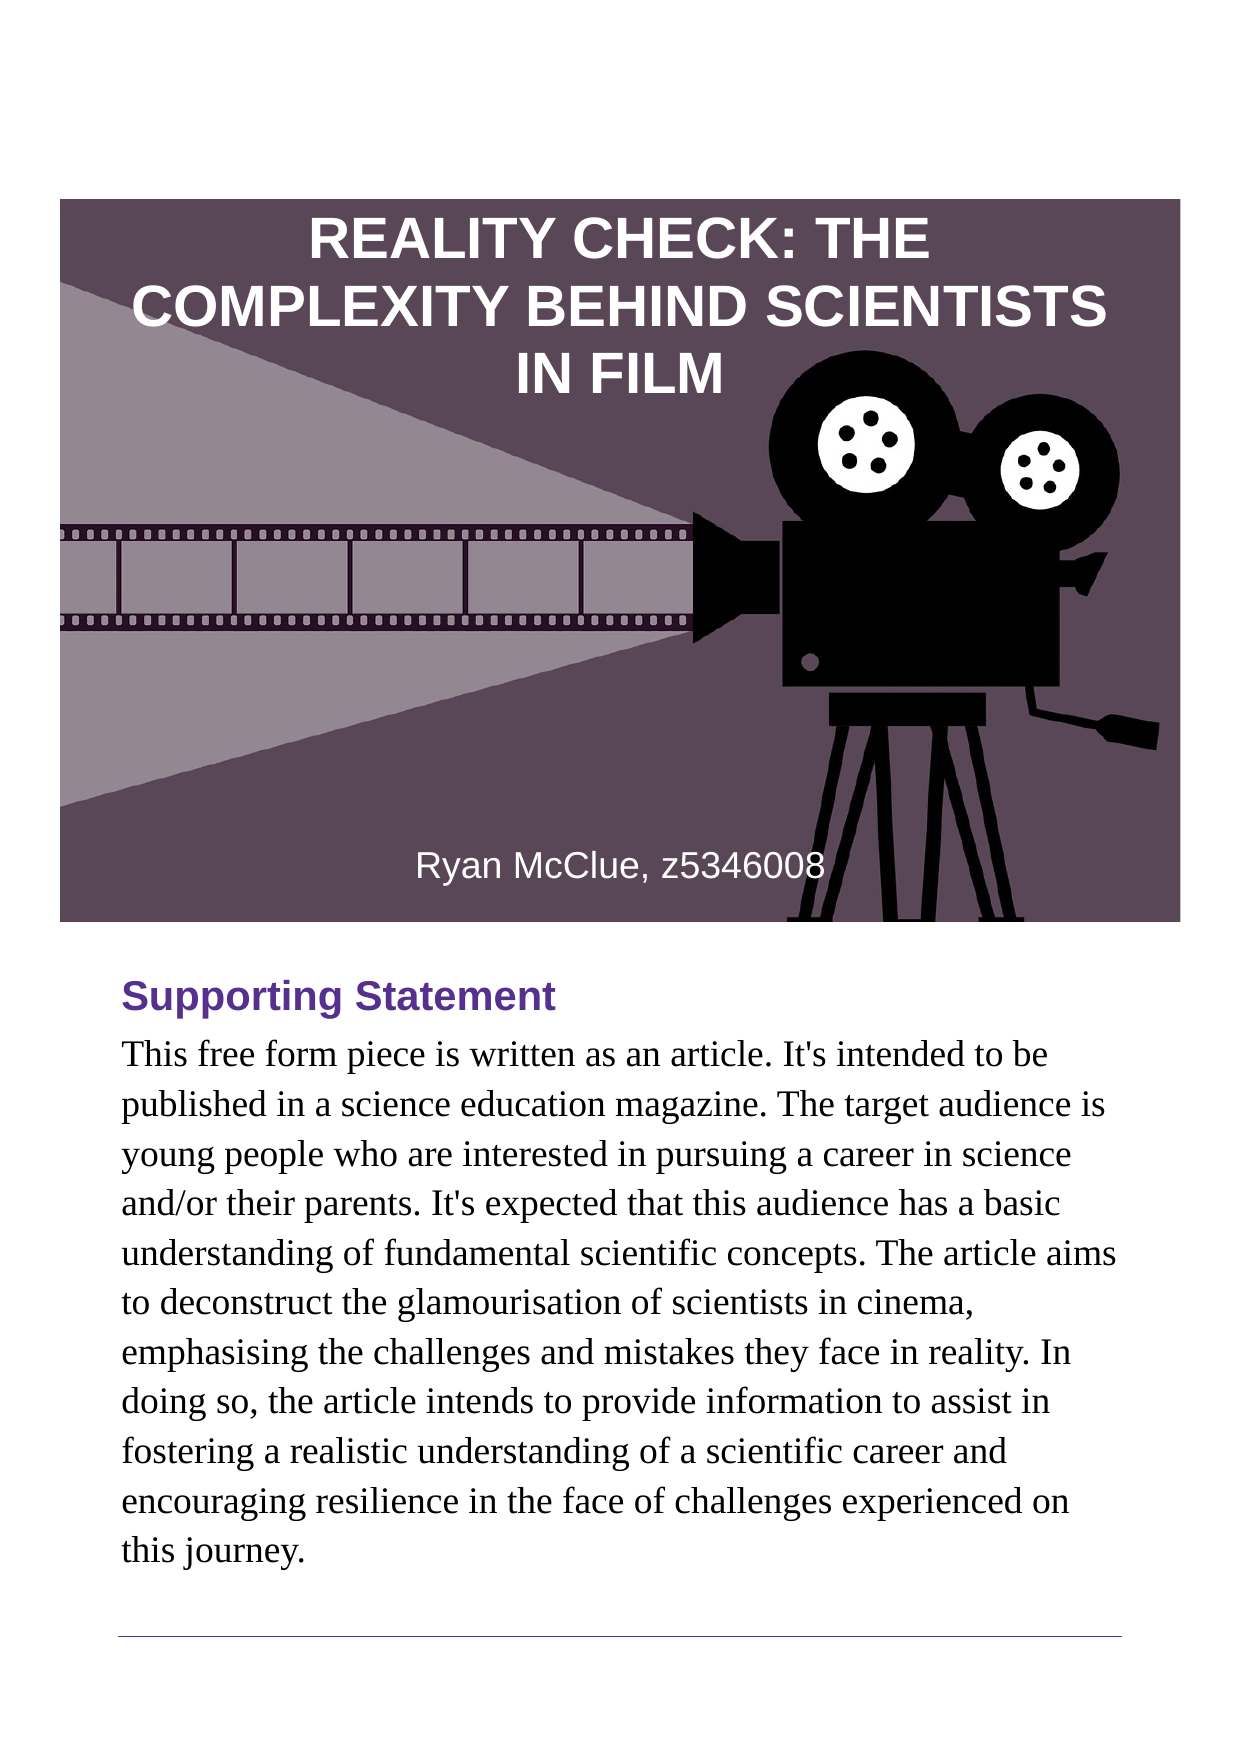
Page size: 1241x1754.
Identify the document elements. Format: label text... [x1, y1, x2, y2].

picture [60, 199, 1181, 922]
subtitle Supporting Statement [121, 971, 1119, 1019]
text This free form piece is written as an article. It's intended to be published in a science education magazine. The target audience is young people who are interested in pursuing a career in science and/or their parents. It's expected that this audience has a basic understanding of fundamental scientific concepts. The article aims to deconstruct the glamourisation of scientists in cinema, emphasising the challenges and mistakes they face in reality. In doing so, the article intends to provide information to assist in fostering a realistic understanding of a scientific career and encouraging resilience in the face of challenges experienced on this journey. [121, 1032, 1119, 1571]
